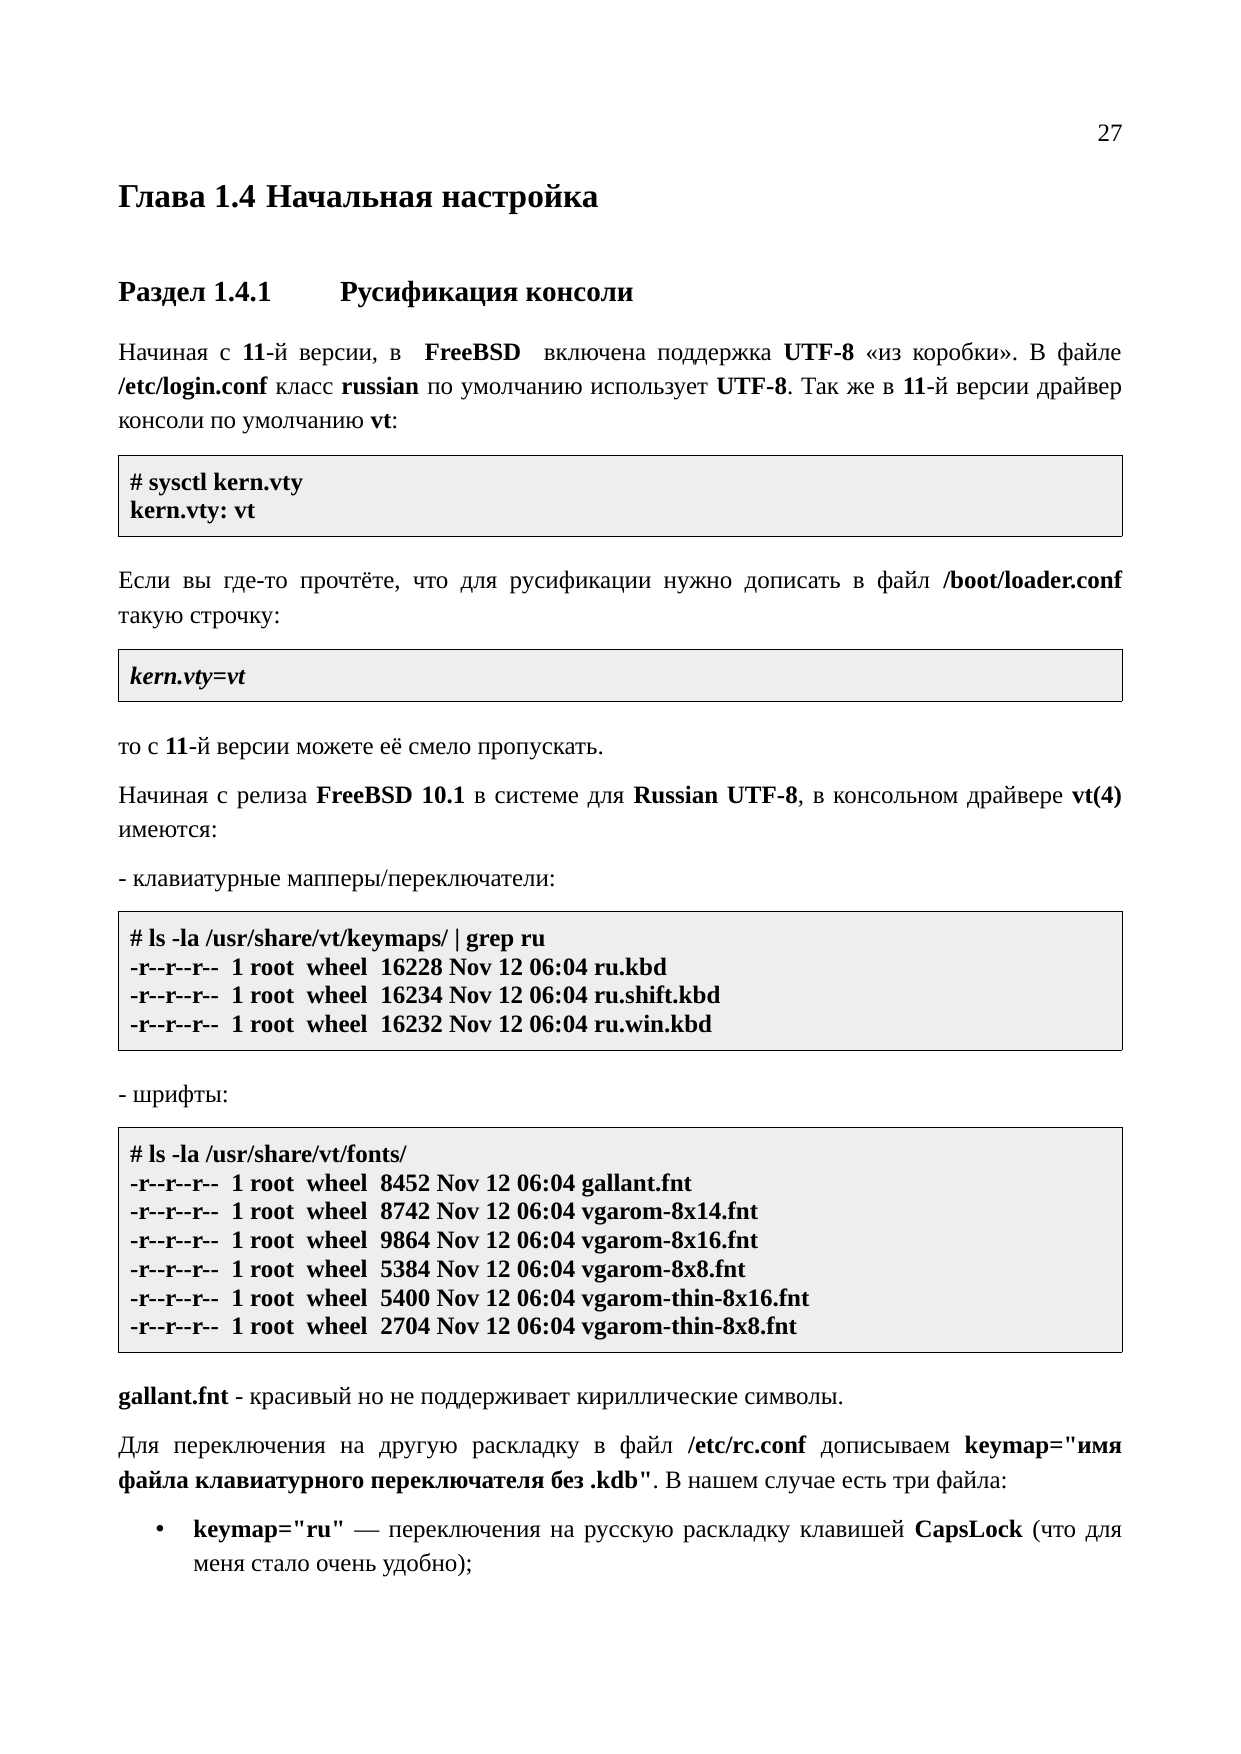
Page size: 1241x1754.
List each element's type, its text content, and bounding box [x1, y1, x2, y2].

text - клавиатурные мапперы/переключатели: [118, 863, 1122, 892]
text Для переключения на другую раскладку в файл /etc/rc.conf дописываем keymap="имя файла клавиатурного переключателя без .kdb". В нашем случае есть три файла: [118, 1431, 1122, 1494]
text # ls -la /usr/share/vt/keymaps/ | grep ru [119, 912, 1122, 940]
text -r--r--r-- 1 root wheel 8742 Nov 12 06:04 vgarom-8x14.fnt [119, 1184, 1122, 1213]
subtitle Начальная настройка [118, 176, 1122, 215]
text # sysctl kern.vty [119, 456, 1122, 483]
text -r--r--r-- 1 root wheel 16228 Nov 12 06:04 ru.kbd [119, 940, 1122, 969]
text # ls -la /usr/share/vt/fonts/ [119, 1128, 1122, 1156]
text -r--r--r-- 1 root wheel 16232 Nov 12 06:04 ru.win.kbd [119, 997, 1122, 1050]
text Если вы где-то прочтёте, что для русификации нужно дописать в файл /boot/loader.conf такую строчку: [118, 565, 1122, 629]
text то с 11-й версии можете её смело пропускать. [118, 731, 1122, 760]
subtitle Русификация консоли [118, 274, 1122, 307]
text kern.vty=vt [119, 650, 1122, 701]
list keymap="ru" — переключения на русскую раскладку клавишей CapsLock (что для меня стало очень удобно); [156, 1514, 1122, 1577]
text -r--r--r-- 1 root wheel 2704 Nov 12 06:04 vgarom-thin-8x8.fnt [119, 1299, 1122, 1352]
text gallant.fnt - красивый но не поддерживает кириллические символы. [118, 1381, 1122, 1410]
text - шрифты: [118, 1079, 1122, 1108]
text -r--r--r-- 1 root wheel 8452 Nov 12 06:04 gallant.fnt [119, 1156, 1122, 1184]
text -r--r--r-- 1 root wheel 5384 Nov 12 06:04 vgarom-8x8.fnt [119, 1242, 1122, 1271]
text -r--r--r-- 1 root wheel 9864 Nov 12 06:04 vgarom-8x16.fnt [119, 1213, 1122, 1242]
text -r--r--r-- 1 root wheel 5400 Nov 12 06:04 vgarom-thin-8x16.fnt [119, 1271, 1122, 1299]
text kern.vty: vt [119, 483, 1122, 536]
text Начиная с релиза FreeBSD 10.1 в системе для Russian UTF-8, в консольном драйвере vt(4) имеются: [118, 780, 1122, 843]
text -r--r--r-- 1 root wheel 16234 Nov 12 06:04 ru.shift.kbd [119, 969, 1122, 997]
text Начиная с 11-й версии, в FreeBSD включена поддержка UTF-8 «из коробки». В файле /etc/login.conf класс russian по умолчанию использует UTF-8. Так же в 11-й версии драйвер консоли по умолчанию vt: [118, 337, 1122, 434]
